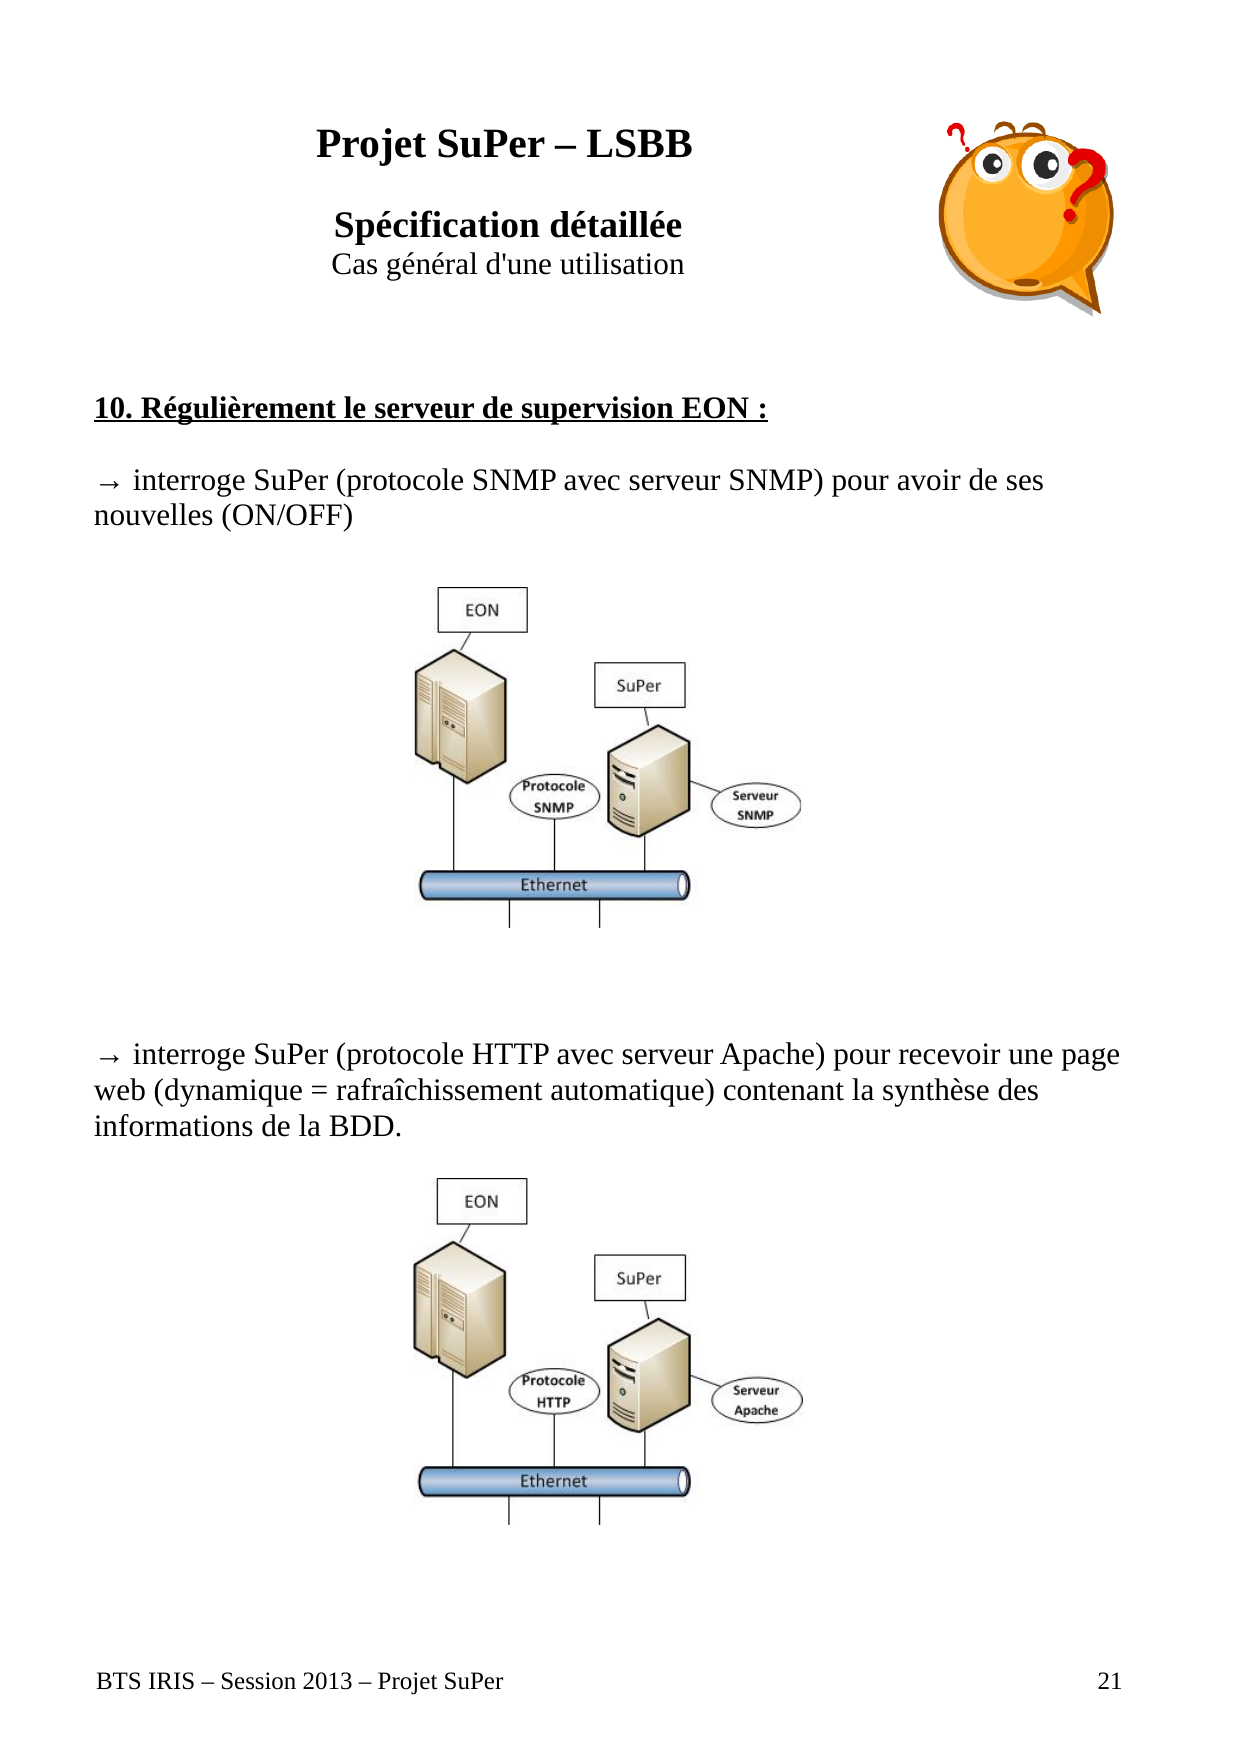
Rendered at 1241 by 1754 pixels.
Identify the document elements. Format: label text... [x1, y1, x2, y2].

text Cas général d'une utilisation [94, 245, 922, 281]
picture [414, 587, 802, 928]
text Spécification détaillée [94, 202, 922, 245]
text → interroge SuPer (protocole SNMP avec serveur SNMP) pour avoir de ses nouvelles (ON/OFF) [94, 461, 1122, 533]
text 10. Régulièrement le serveur de supervision EON : [94, 389, 1122, 425]
picture [413, 1178, 803, 1525]
text Projet SuPer – LSBB [94, 118, 1122, 166]
text → interroge SuPer (protocole HTTP avec serveur Apache) pour recevoir une page web (dynamique = rafraîchissement automatique) contenant la synthèse des informations de la BDD. [94, 1035, 1122, 1143]
picture [922, 119, 1119, 317]
